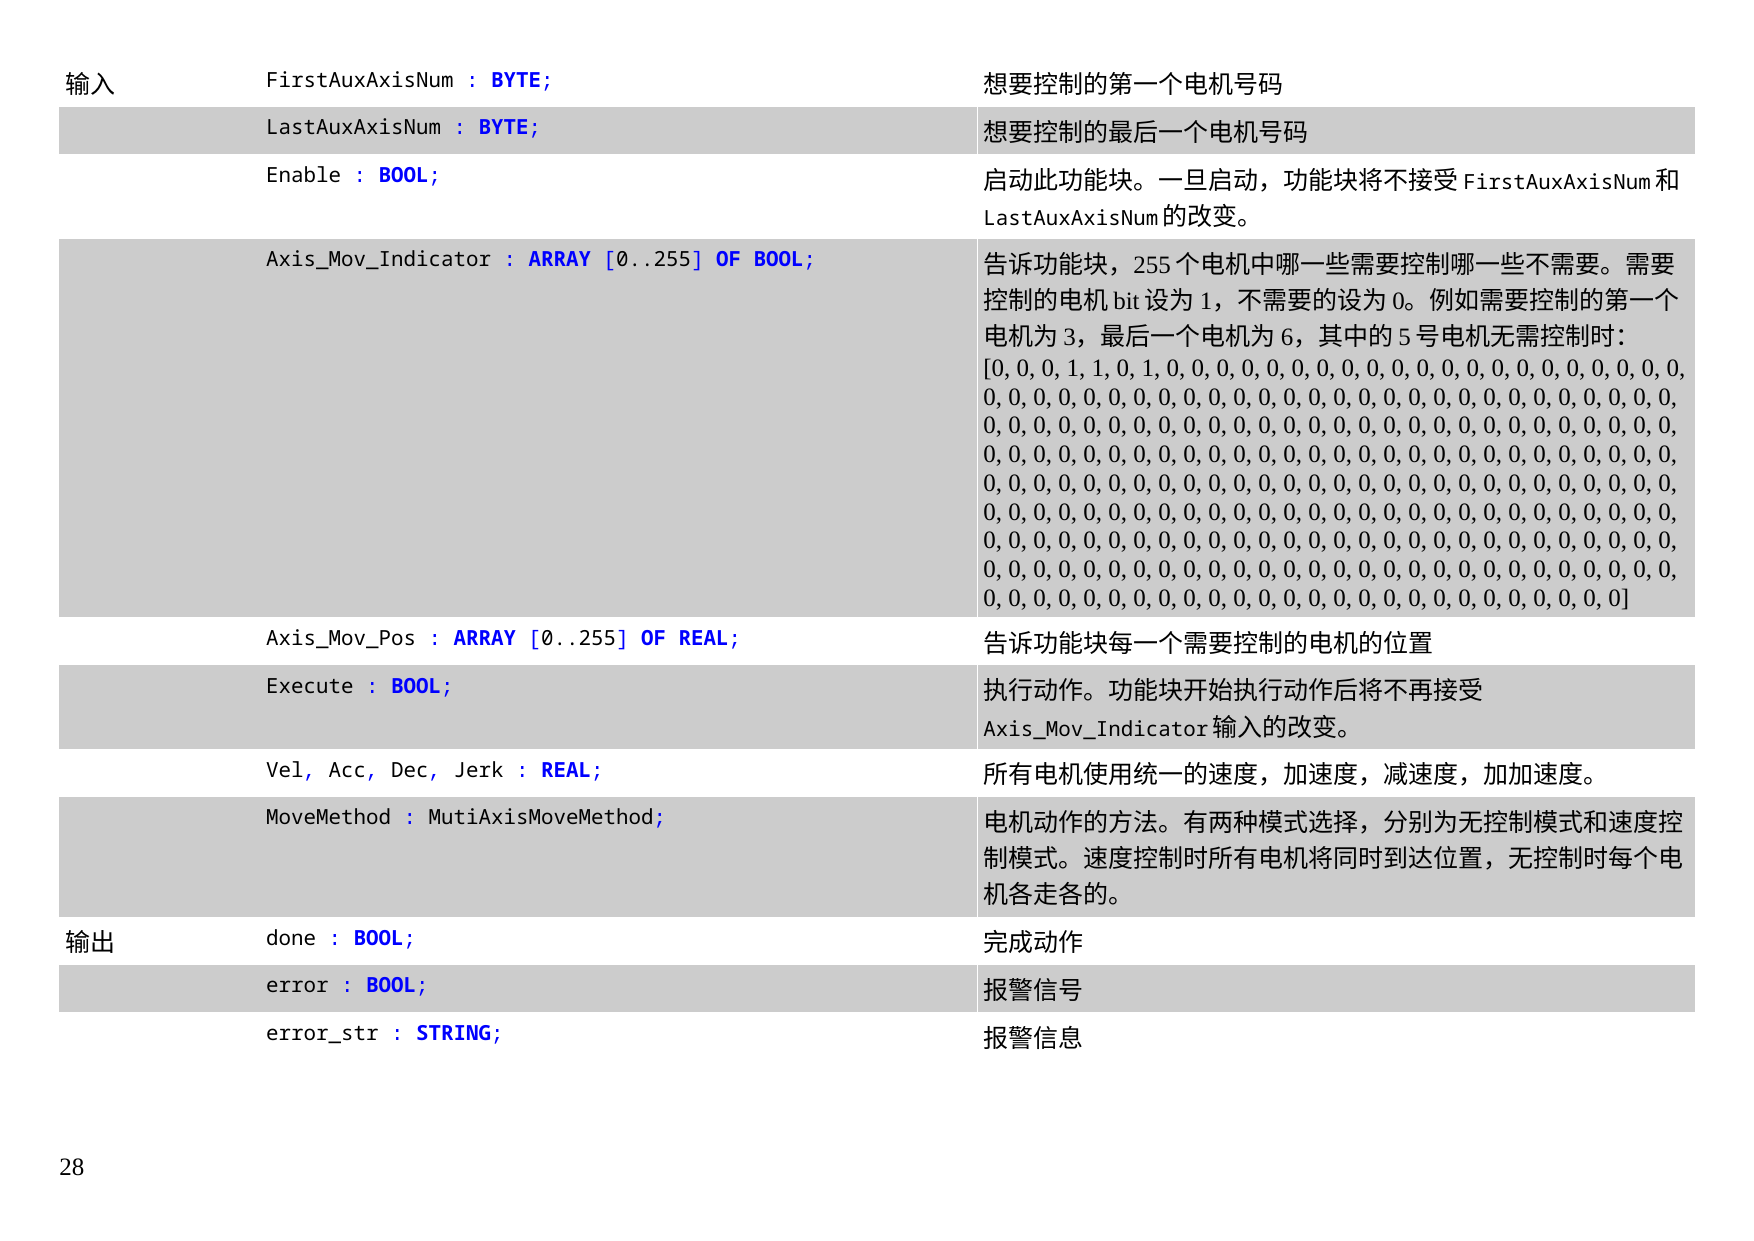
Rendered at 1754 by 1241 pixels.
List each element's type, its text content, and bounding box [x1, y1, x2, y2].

table_cell [59, 749, 260, 797]
table_cell [59, 618, 260, 665]
table_cell 所有电机使用统一的速度，加速度，减速度，加加速度。 [978, 749, 1695, 797]
table_cell MoveMethod : MutiAxisMoveMethod; [260, 797, 977, 917]
table_cell 完成动作 [978, 917, 1695, 965]
table_cell 报警信息 [978, 1013, 1695, 1060]
table_cell 启动此功能块。一旦启动，功能块将不接受FirstAuxAxisNum和LastAuxAxisNum的改变。 [978, 155, 1695, 238]
table_cell error : BOOL; [260, 965, 977, 1012]
table_cell 执行动作。功能块开始执行动作后将不再接受Axis_Mov_Indicator输入的改变。 [978, 665, 1695, 749]
table_cell [59, 239, 260, 617]
table_cell FirstAuxAxisNum : BYTE; [260, 59, 977, 107]
table_cell 输入 [59, 59, 260, 107]
table_cell Axis_Mov_Pos : ARRAY [0..255] OF REAL; [260, 618, 977, 665]
table_cell [59, 797, 260, 917]
table_cell [59, 107, 260, 154]
table_cell 想要控制的最后一个电机号码 [978, 107, 1695, 154]
table_cell LastAuxAxisNum : BYTE; [260, 107, 977, 154]
table_cell 电机动作的方法。有两种模式选择，分别为无控制模式和速度控制模式。速度控制时所有电机将同时到达位置，无控制时每个电机各走各的。 [978, 797, 1695, 917]
table_cell [59, 965, 260, 1012]
table_cell 告诉功能块，255个电机中哪一些需要控制哪一些不需要。需要控制的电机bit设为1，不需要的设为0。例如需要控制的第一个电机为3，最后一个电机为6，其中的5号电机无需控制时： [0, 0, 0, 1, 1, 0, 1, 0, 0, 0, 0, 0, 0, 0, 0, 0, 0, 0, 0, 0, 0, 0, 0, 0, 0, 0, 0, 0, 0, 0, 0, 0, 0, 0, 0, 0, 0, 0, 0, 0, 0, 0, 0, 0, 0, 0, 0, 0, 0, 0, 0, 0, 0, 0, 0, 0, 0, 0, 0, 0, 0, 0, 0, 0, 0, 0, 0, 0, 0, 0, 0, 0, 0, 0, 0, 0, 0, 0, 0, 0, 0, 0, 0, 0, 0, 0, 0, 0, 0, 0, 0, 0, 0, 0, 0, 0, 0, 0, 0, 0, 0, 0, 0, 0, 0, 0, 0, 0, 0, 0, 0, 0, 0, 0, 0, 0, 0, 0, 0, 0, 0, 0, 0, 0, 0, 0, 0, 0, 0, 0, 0, 0, 0, 0, 0, 0, 0, 0, 0, 0, 0, 0, 0, 0, 0, 0, 0, 0, 0, 0, 0, 0, 0, 0, 0, 0, 0, 0, 0, 0, 0, 0, 0, 0, 0, 0, 0, 0, 0, 0, 0, 0, 0, 0, 0, 0, 0, 0, 0, 0, 0, 0, 0, 0, 0, 0, 0, 0, 0, 0, 0, 0, 0, 0, 0, 0, 0, 0, 0, 0, 0, 0, 0, 0, 0, 0, 0, 0, 0, 0, 0, 0, 0, 0, 0, 0, 0, 0, 0, 0, 0, 0, 0, 0, 0, 0, 0, 0, 0, 0, 0, 0, 0, 0, 0, 0, 0, 0, 0, 0, 0, 0, 0, 0, 0, 0, 0, 0, 0, 0] [978, 239, 1695, 617]
table_cell 输出 [59, 917, 260, 965]
table_cell done : BOOL; [260, 917, 977, 965]
table_cell [59, 1013, 260, 1060]
table_cell Vel, Acc, Dec, Jerk : REAL; [260, 749, 977, 797]
table_cell Enable : BOOL; [260, 155, 977, 238]
table_cell 告诉功能块每一个需要控制的电机的位置 [978, 618, 1695, 665]
table_cell 想要控制的第一个电机号码 [978, 59, 1695, 107]
table_cell Axis_Mov_Indicator : ARRAY [0..255] OF BOOL; [260, 239, 977, 617]
table_cell [59, 665, 260, 749]
table_cell 报警信号 [978, 965, 1695, 1012]
table_cell error_str : STRING; [260, 1013, 977, 1060]
table_cell [59, 155, 260, 238]
table_cell Execute : BOOL; [260, 665, 977, 749]
